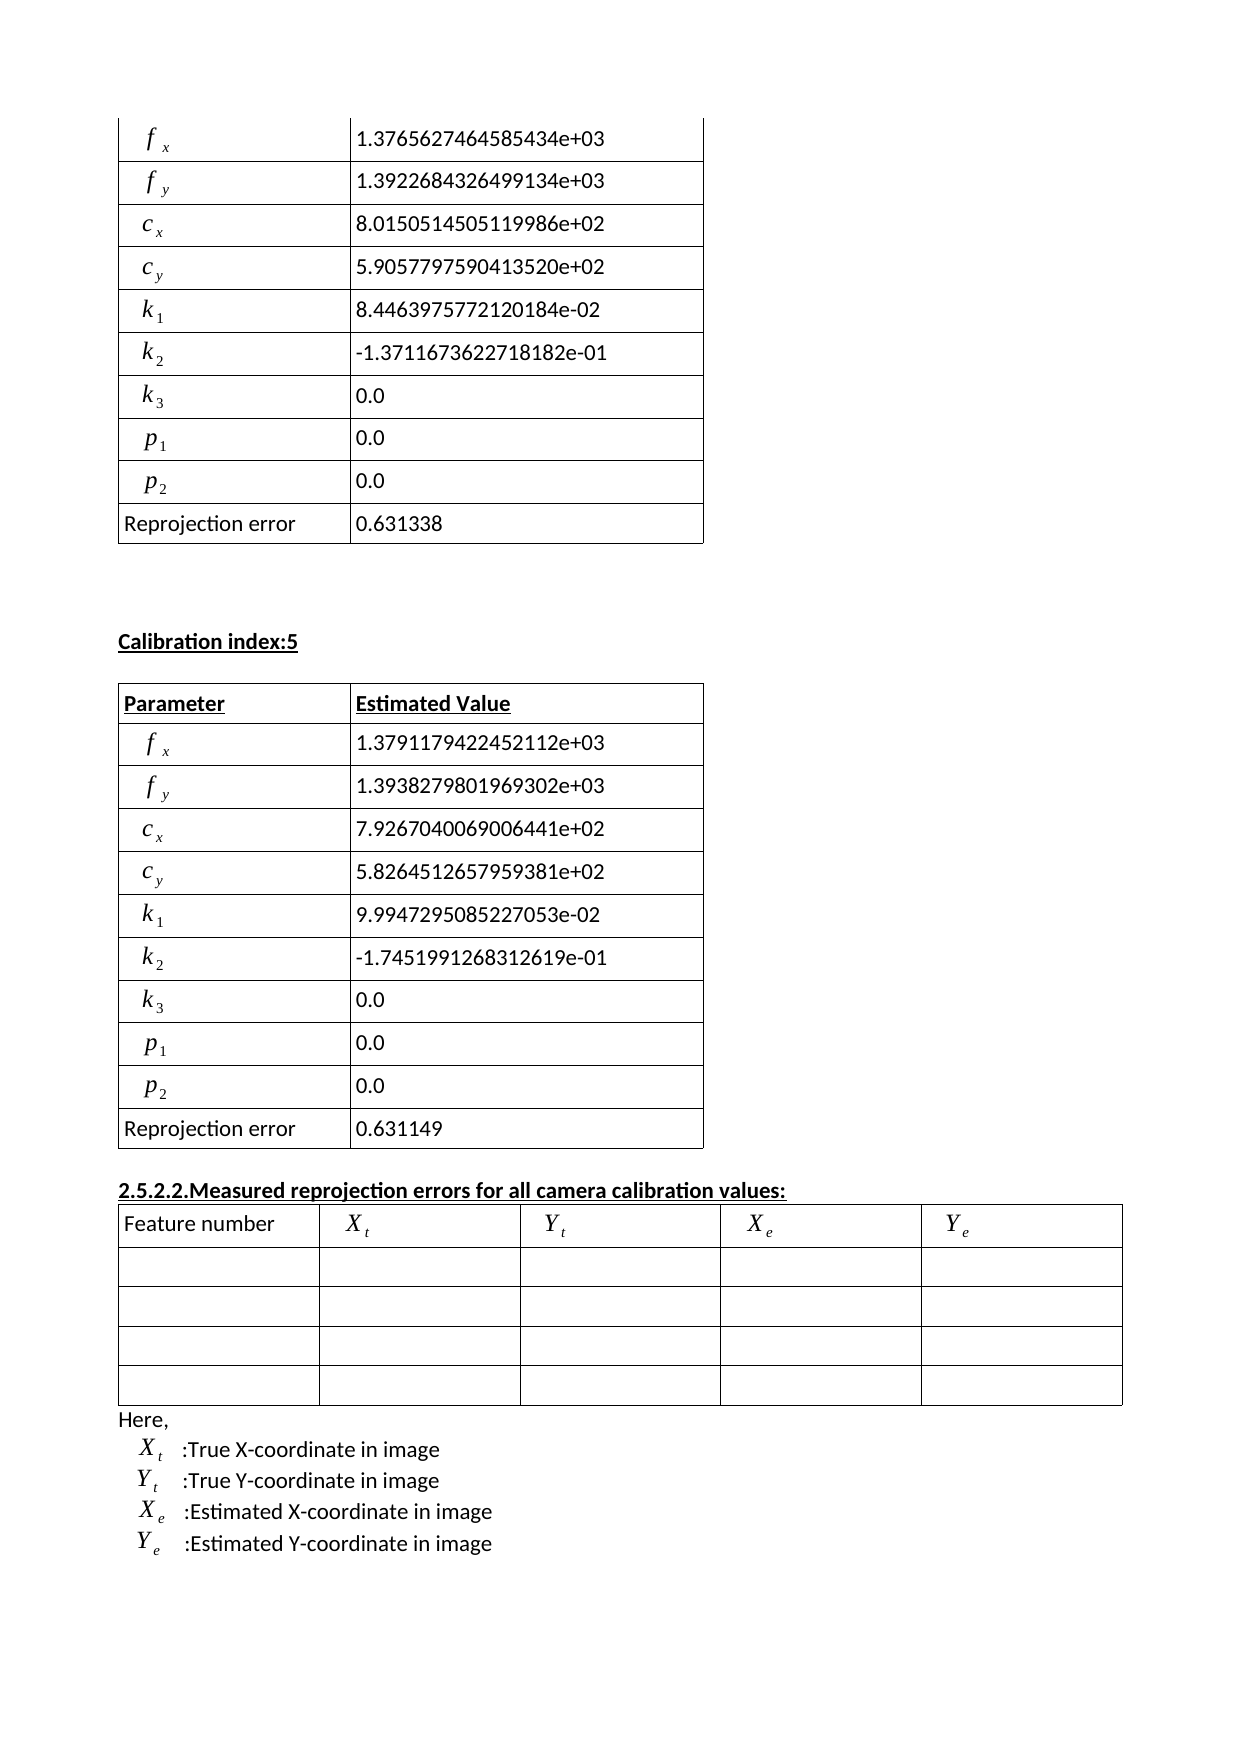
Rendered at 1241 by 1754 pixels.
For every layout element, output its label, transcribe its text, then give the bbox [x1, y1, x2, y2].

table_cell [521, 1248, 720, 1286]
table_cell [119, 461, 350, 503]
table_cell [922, 1248, 1122, 1286]
table_cell [119, 205, 350, 246]
table_cell [119, 376, 350, 418]
table_cell [721, 1287, 921, 1326]
table_cell 0.0 [351, 376, 703, 418]
table_cell [320, 1248, 520, 1286]
text :True X-coordinate in image [118, 1433, 1122, 1464]
table_cell 9.9947295085227053e-02 [351, 895, 703, 937]
table_cell [721, 1327, 921, 1365]
table_cell 7.9267040069006441e+02 [351, 809, 703, 851]
table_cell [119, 852, 350, 894]
table_header [721, 1205, 921, 1247]
table_cell [320, 1287, 520, 1326]
table_cell [119, 1066, 350, 1108]
table_cell [119, 895, 350, 937]
table_cell [119, 981, 350, 1022]
text 2.5.2.2.Measured reprojection errors for all camera calibration values: [118, 1176, 1122, 1204]
table_cell 1.3791179422452112e+03 [351, 724, 703, 765]
table_cell [922, 1287, 1122, 1326]
table_header Estimated Value [351, 684, 703, 723]
text :Estimated X-coordinate in image [118, 1496, 1122, 1527]
table_cell 1.3938279801969302e+03 [351, 766, 703, 808]
text :True Y-coordinate in image [118, 1464, 1122, 1496]
table_cell [721, 1366, 921, 1405]
table_header [521, 1205, 720, 1247]
table_cell 0.0 [351, 981, 703, 1022]
table_cell [721, 1248, 921, 1286]
text Calibration index:5 [118, 627, 1122, 655]
table_cell [119, 419, 350, 460]
table_cell 5.9057797590413520e+02 [351, 247, 703, 289]
table_cell [119, 290, 350, 332]
table_cell 5.8264512657959381e+02 [351, 852, 703, 894]
table_cell [119, 766, 350, 808]
table_cell -1.7451991268312619e-01 [351, 938, 703, 980]
table_header [922, 1205, 1122, 1247]
table_cell -1.3711673622718182e-01 [351, 333, 703, 375]
table_cell Reprojection error [119, 504, 350, 543]
table_cell 8.0150514505119986e+02 [351, 205, 703, 246]
table_header Parameter [119, 684, 350, 723]
table_cell [119, 1287, 319, 1326]
table_cell [922, 1327, 1122, 1365]
text Here, [118, 1406, 1122, 1433]
table_cell 8.4463975772120184e-02 [351, 290, 703, 332]
table_cell [119, 333, 350, 375]
table_cell [119, 724, 350, 765]
table_cell [119, 247, 350, 289]
table_cell [320, 1327, 520, 1365]
table_cell [521, 1287, 720, 1326]
table_cell 0.631338 [351, 504, 703, 543]
table_header Feature number [119, 1205, 319, 1247]
table_cell 1.3765627464585434e+03 [351, 118, 703, 161]
table_cell 1.3922684326499134e+03 [351, 162, 703, 204]
table_cell [521, 1366, 720, 1405]
table_cell [119, 118, 350, 161]
table_cell [521, 1327, 720, 1365]
table_cell [119, 1023, 350, 1065]
table_cell 0.0 [351, 419, 703, 460]
table_cell 0.0 [351, 1023, 703, 1065]
table_cell 0.0 [351, 1066, 703, 1108]
table_cell [320, 1366, 520, 1405]
table_cell [922, 1366, 1122, 1405]
table_cell [119, 1366, 319, 1405]
table_cell [119, 938, 350, 980]
table_cell [119, 162, 350, 204]
table_cell 0.631149 [351, 1109, 703, 1148]
text :Estimated Y-coordinate in image [118, 1527, 1122, 1558]
table_cell 0.0 [351, 461, 703, 503]
table_cell [119, 809, 350, 851]
table_cell Reprojection error [119, 1109, 350, 1148]
table_header [320, 1205, 520, 1247]
table_cell [119, 1248, 319, 1286]
table_cell [119, 1327, 319, 1365]
